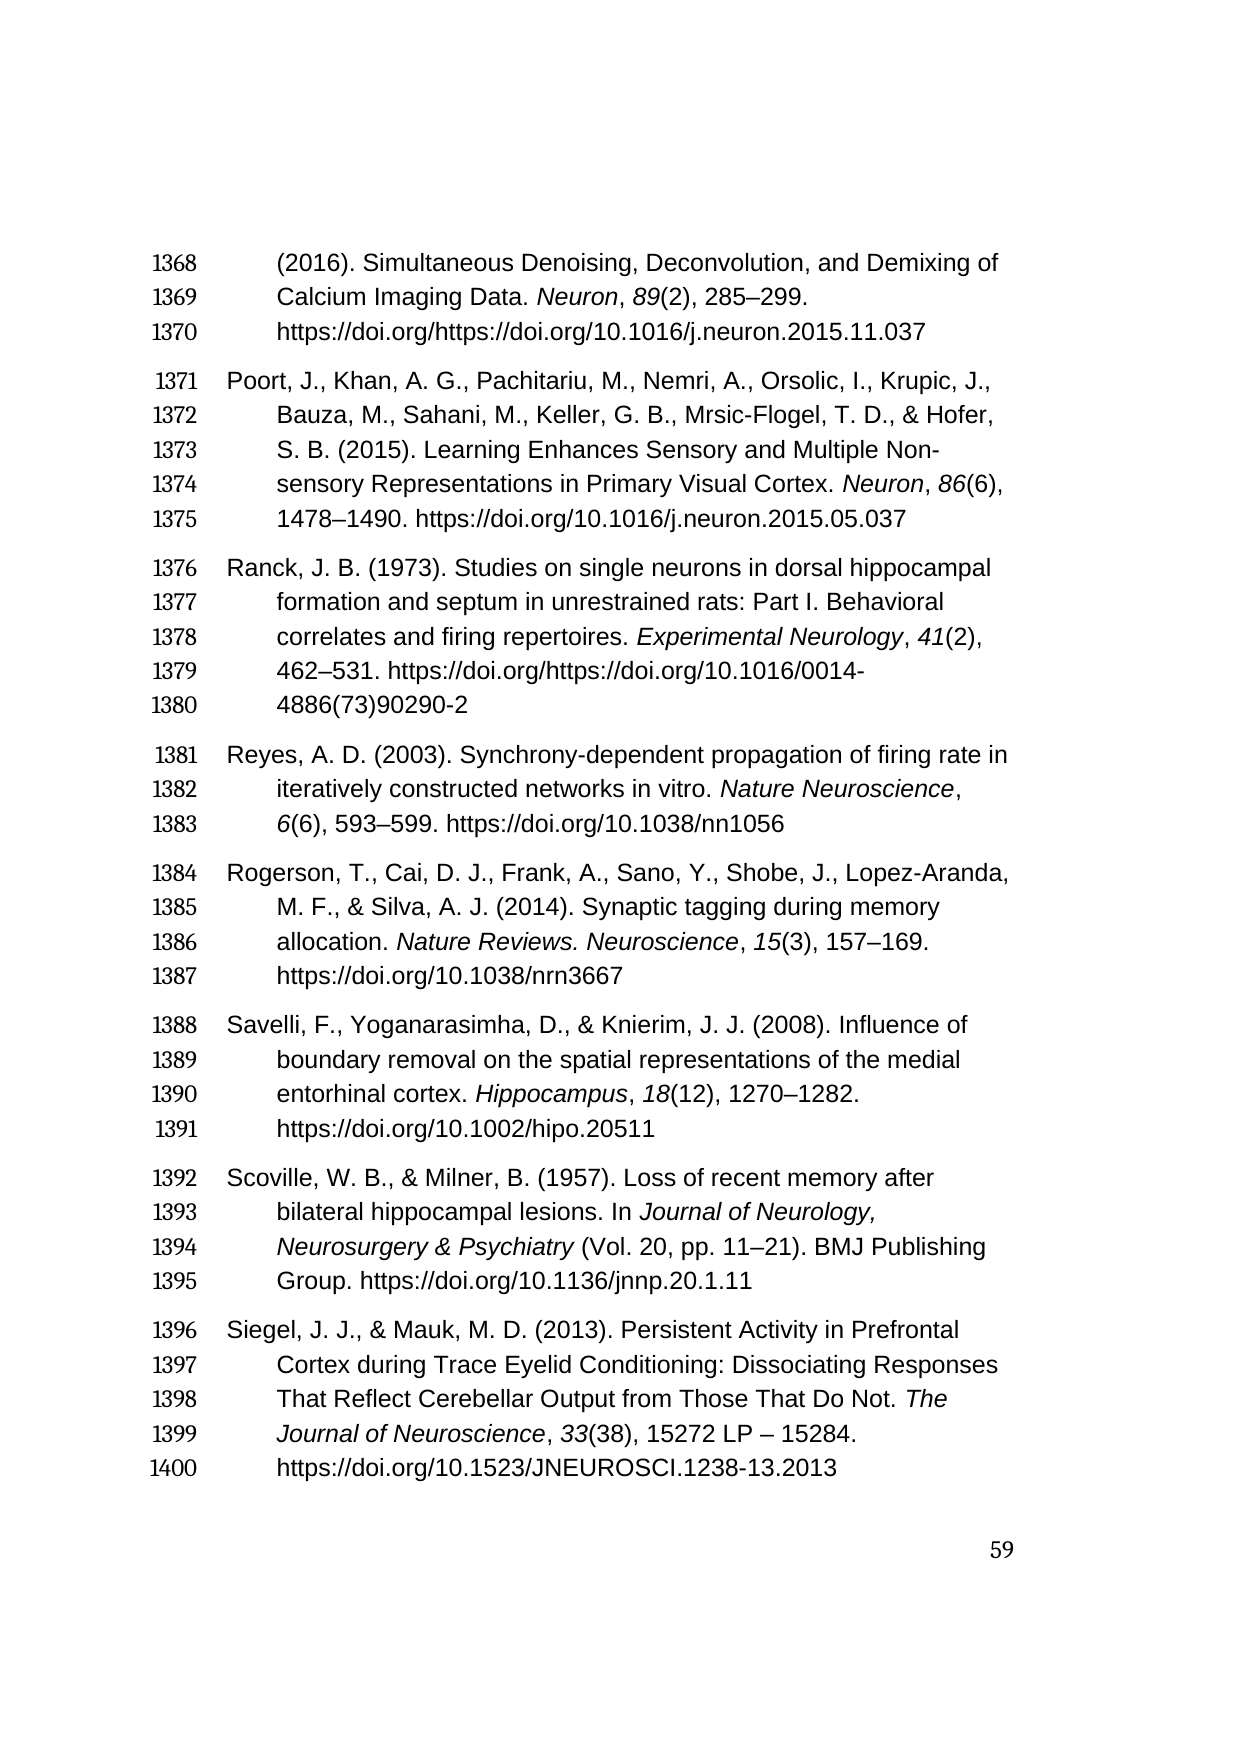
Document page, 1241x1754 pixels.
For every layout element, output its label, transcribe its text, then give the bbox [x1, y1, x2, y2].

text Siegel, J. J., & Mauk, M. D. (2013). Persistent Activity in Prefrontal Cortex during Trace Eyelid Conditioning: Dissociating Responses That Reflect Cerebellar Output from Those That Do Not. The Journal of Neuroscience, 33(38), 15272 LP – 15284. https://doi.org/10.1523/JNEUROSCI.1238-13.2013 [226, 1315, 1014, 1482]
text Savelli, F., Yoganarasimha, D., & Knierim, J. J. (2008). Influence of boundary removal on the spatial representations of the medial entorhinal cortex. Hippocampus, 18(12), 1270–1282. https://doi.org/10.1002/hipo.20511 [226, 1010, 1014, 1142]
text Rogerson, T., Cai, D. J., Frank, A., Sano, Y., Shobe, J., Lopez-Aranda, M. F., & Silva, A. J. (2014). Synaptic tagging during memory allocation. Nature Reviews. Neuroscience, 15(3), 157–169. https://doi.org/10.1038/nrn3667 [226, 858, 1014, 990]
text (2016). Simultaneous Denoising, Deconvolution, and Demixing of Calcium Imaging Data. Neuron, 89(2), 285–299. https://doi.org/https://doi.org/10.1016/j.neuron.2015.11.037 [226, 248, 1014, 345]
text Scoville, W. B., & Milner, B. (1957). Loss of recent memory after bilateral hippocampal lesions. In Journal of Neurology, Neurosurgery & Psychiatry (Vol. 20, pp. 11–21). BMJ Publishing Group. https://doi.org/10.1136/jnnp.20.1.11 [226, 1163, 1014, 1295]
text Reyes, A. D. (2003). Synchrony-dependent propagation of firing rate in iteratively constructed networks in vitro. Nature Neuroscience, 6(6), 593–599. https://doi.org/10.1038/nn1056 [226, 739, 1014, 837]
text Poort, J., Khan, A. G., Pachitariu, M., Nemri, A., Orsolic, I., Krupic, J., Bauza, M., Sahani, M., Keller, G. B., Mrsic-Flogel, T. D., & Hofer, S. B. (2015). Learning Enhances Sensory and Multiple Non-sensory Representations in Primary Visual Cortex. Neuron, 86(6), 1478–1490. https://doi.org/10.1016/j.neuron.2015.05.037 [226, 366, 1014, 532]
text Ranck, J. B. (1973). Studies on single neurons in dorsal hippocampal formation and septum in unrestrained rats: Part I. Behavioral correlates and firing repertoires. Experimental Neurology, 41(2), 462–531. https://doi.org/https://doi.org/10.1016/0014-4886(73)90290-2 [226, 553, 1014, 719]
